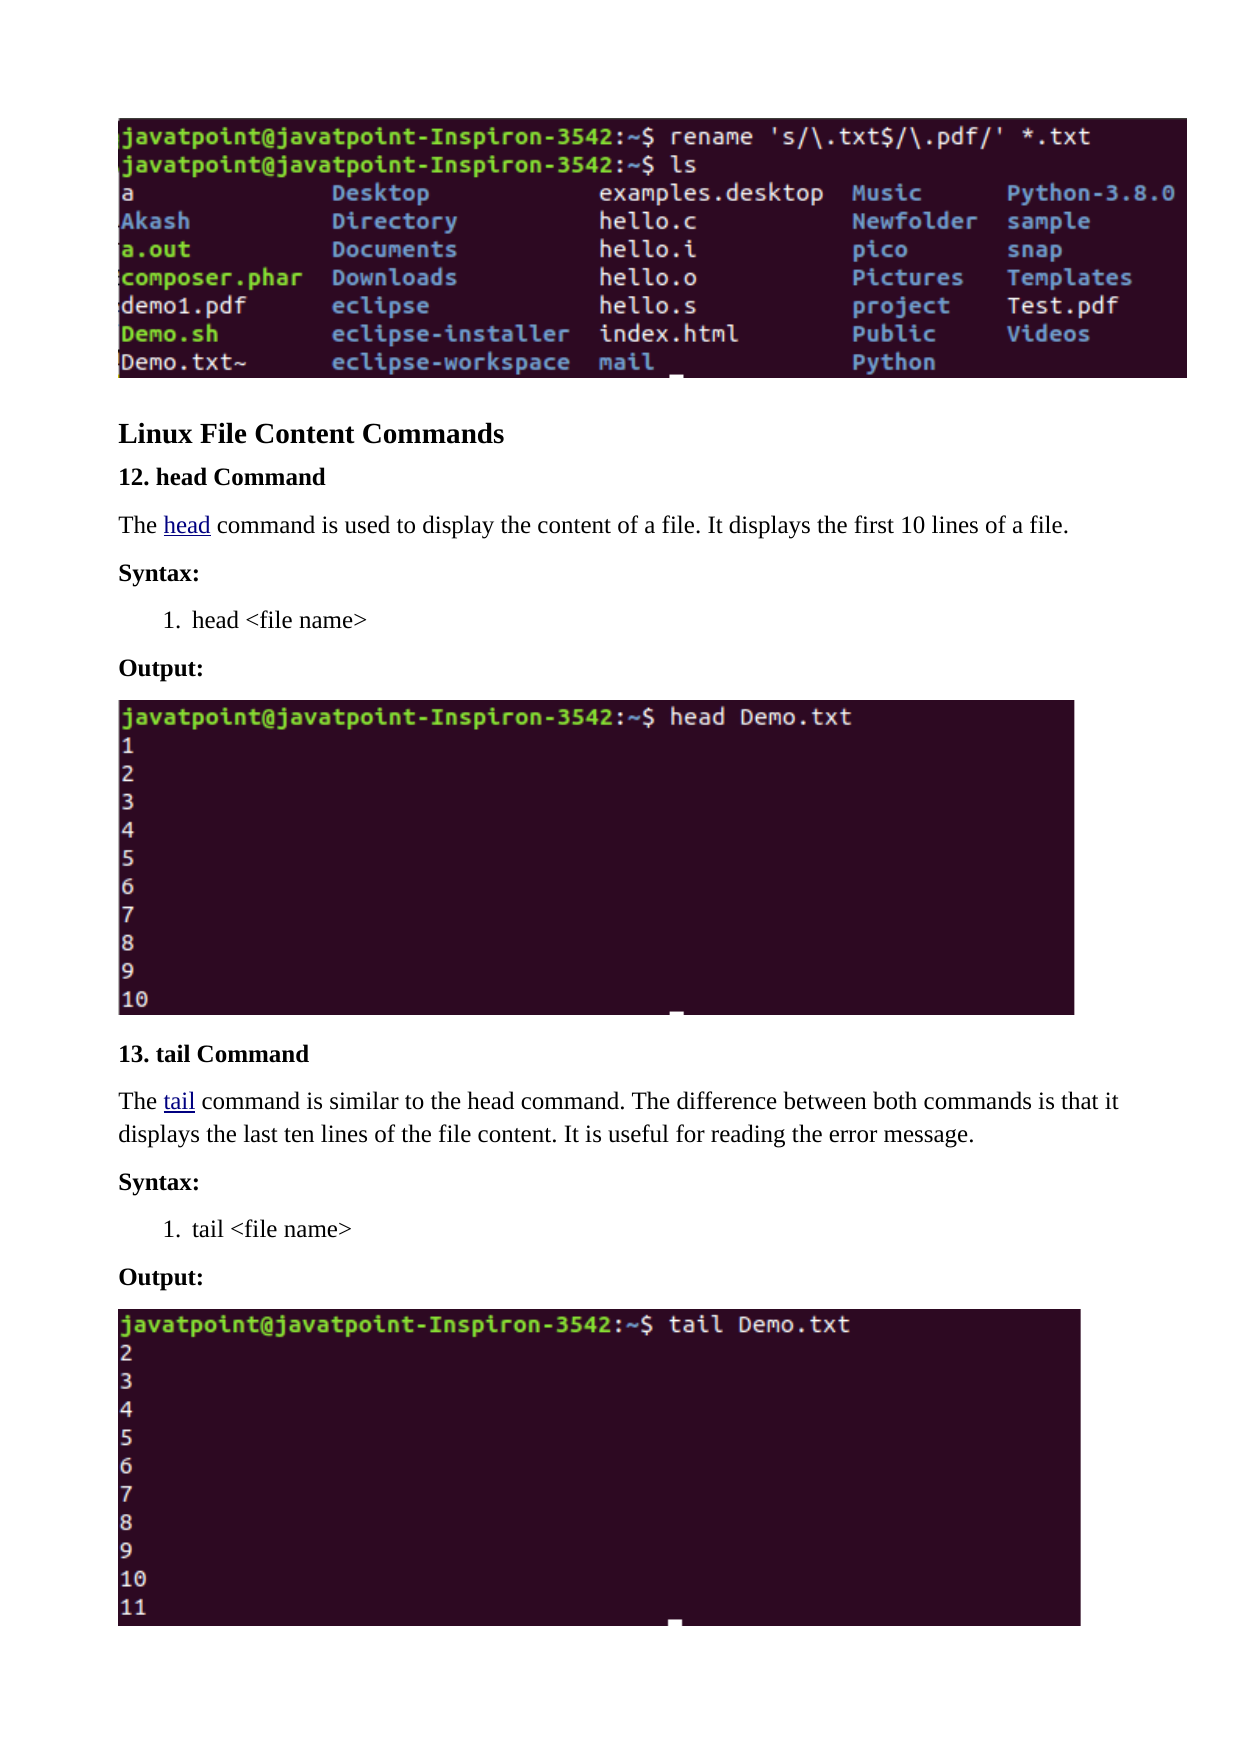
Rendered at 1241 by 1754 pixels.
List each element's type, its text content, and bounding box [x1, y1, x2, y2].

list tail <file name> [162, 1214, 1122, 1243]
text 12. head Command [118, 462, 1122, 491]
text Syntax: [118, 1167, 1122, 1196]
text Output: [118, 653, 1122, 682]
picture [118, 1309, 1081, 1626]
picture [118, 700, 1075, 1015]
list head <file name> [162, 605, 1122, 634]
text 13. tail Command [118, 1039, 1122, 1067]
text Syntax: [118, 558, 1122, 586]
text The tail command is similar to the head command. The difference between both commands is that it displays the last ten lines of the file content. It is useful for reading the error message. [118, 1086, 1122, 1148]
text Output: [118, 1262, 1122, 1291]
text The head command is used to display the content of a file. It displays the first 10 lines of a file. [118, 510, 1122, 539]
picture [118, 118, 1187, 378]
subtitle Linux File Content Commands [118, 416, 1122, 450]
